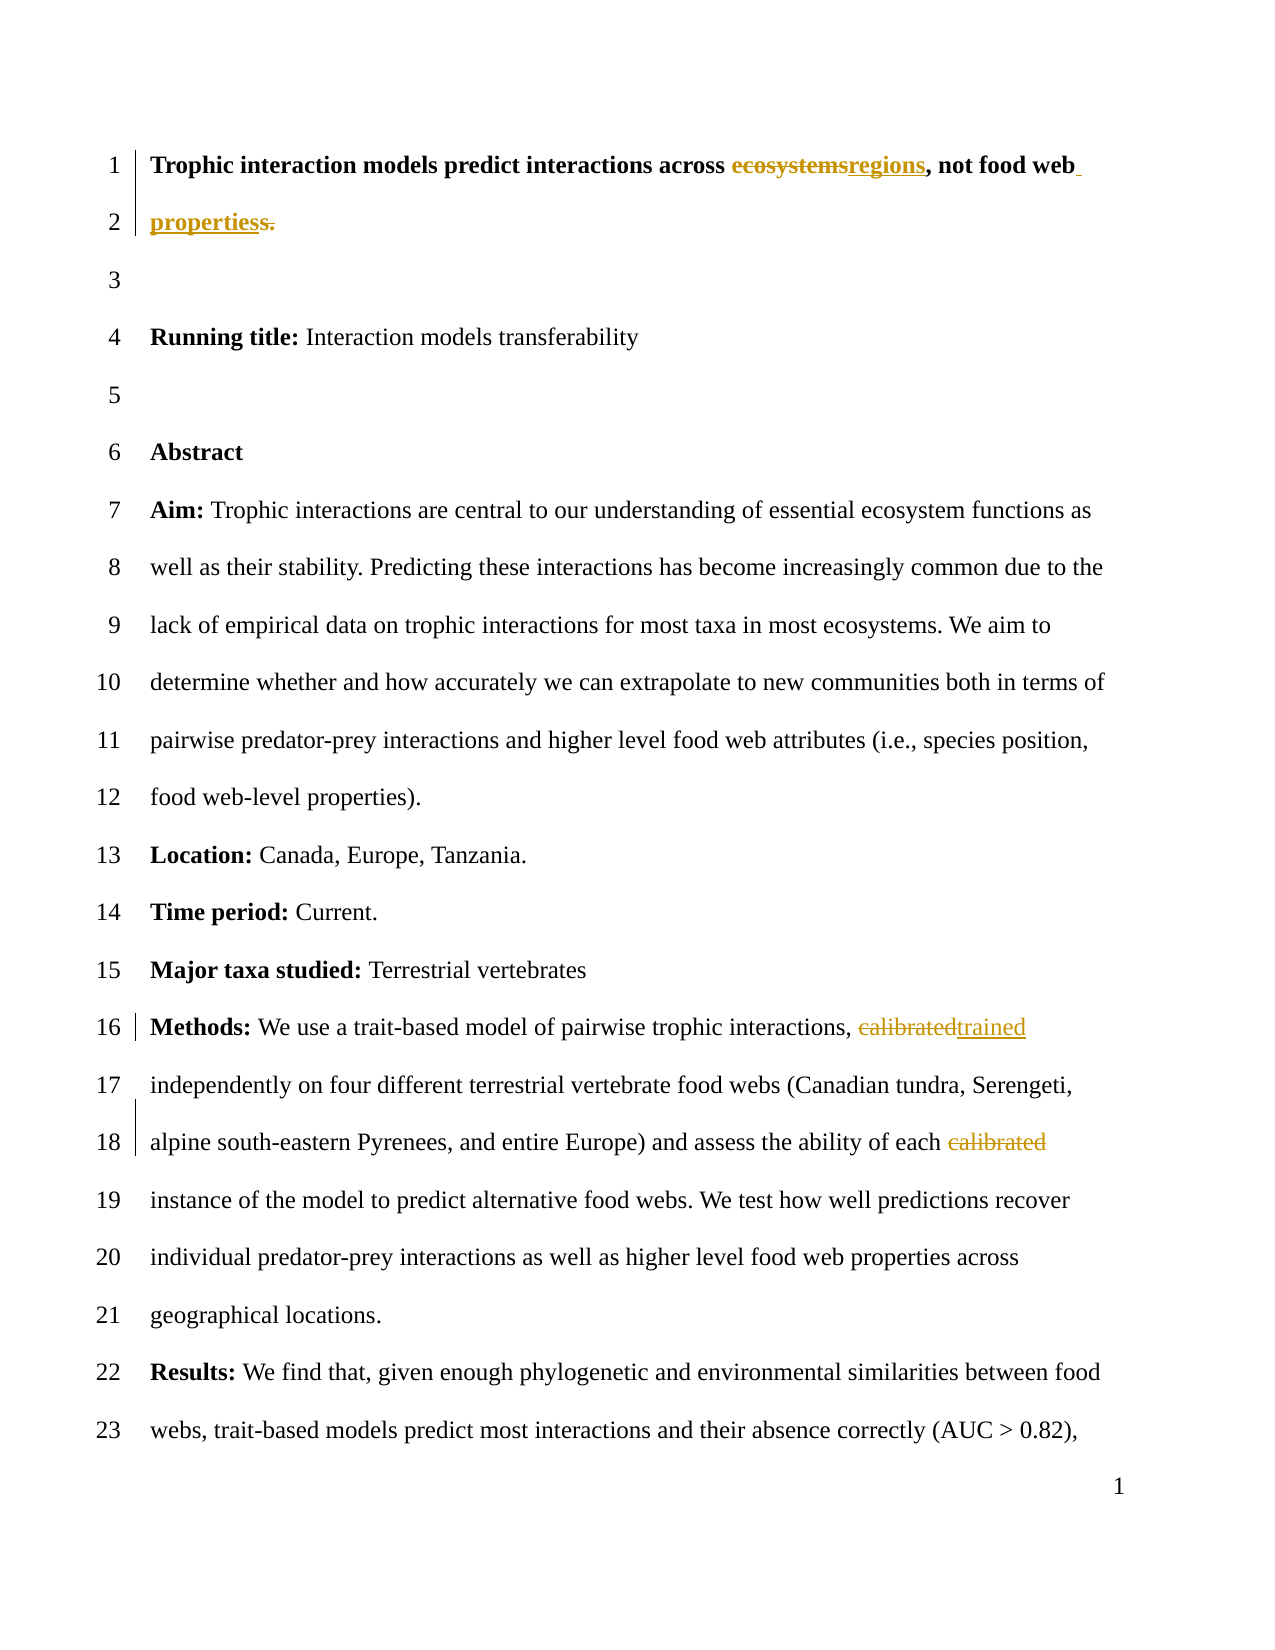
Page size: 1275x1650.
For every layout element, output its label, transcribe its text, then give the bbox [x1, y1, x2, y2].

text Major taxa studied: Terrestrial vertebrates [150, 955, 1125, 984]
text Aim: Trophic interactions are central to our understanding of essential ecosystem functions as well as their stability. Predicting these interactions has become increasingly common due to the lack of empirical data on trophic interactions for most taxa in most ecosystems. We aim to determine whether and how accurately we can extrapolate to new communities both in terms of pairwise predator-prey interactions and higher level food web attributes (i.e., species position, food web-level properties). [150, 495, 1125, 811]
text Location: Canada, Europe, Tanzania. [150, 840, 1125, 869]
text Trophic interaction models predict interactions across regions, not food web properties [150, 150, 1125, 236]
text Abstract [150, 437, 1125, 466]
text Time period: Current. [150, 897, 1125, 926]
text Methods: We use a trait-based model of pairwise trophic interactions, trained independently on four different terrestrial vertebrate food webs (Canadian tundra, Serengeti, alpine south-eastern Pyrenees, and entire Europe) and assess the ability of each instance of the model to predict alternative food webs. We test how well predictions recover individual predator-prey interactions as well as higher level food web properties across geographical locations. [150, 1012, 1125, 1329]
text Results: We find that, given enough phylogenetic and environmental similarities between food webs, trait-based models predict most interactions and their absence correctly (AUC > 0.82), [150, 1357, 1125, 1444]
text Running title: Interaction models transferability [150, 322, 1125, 351]
